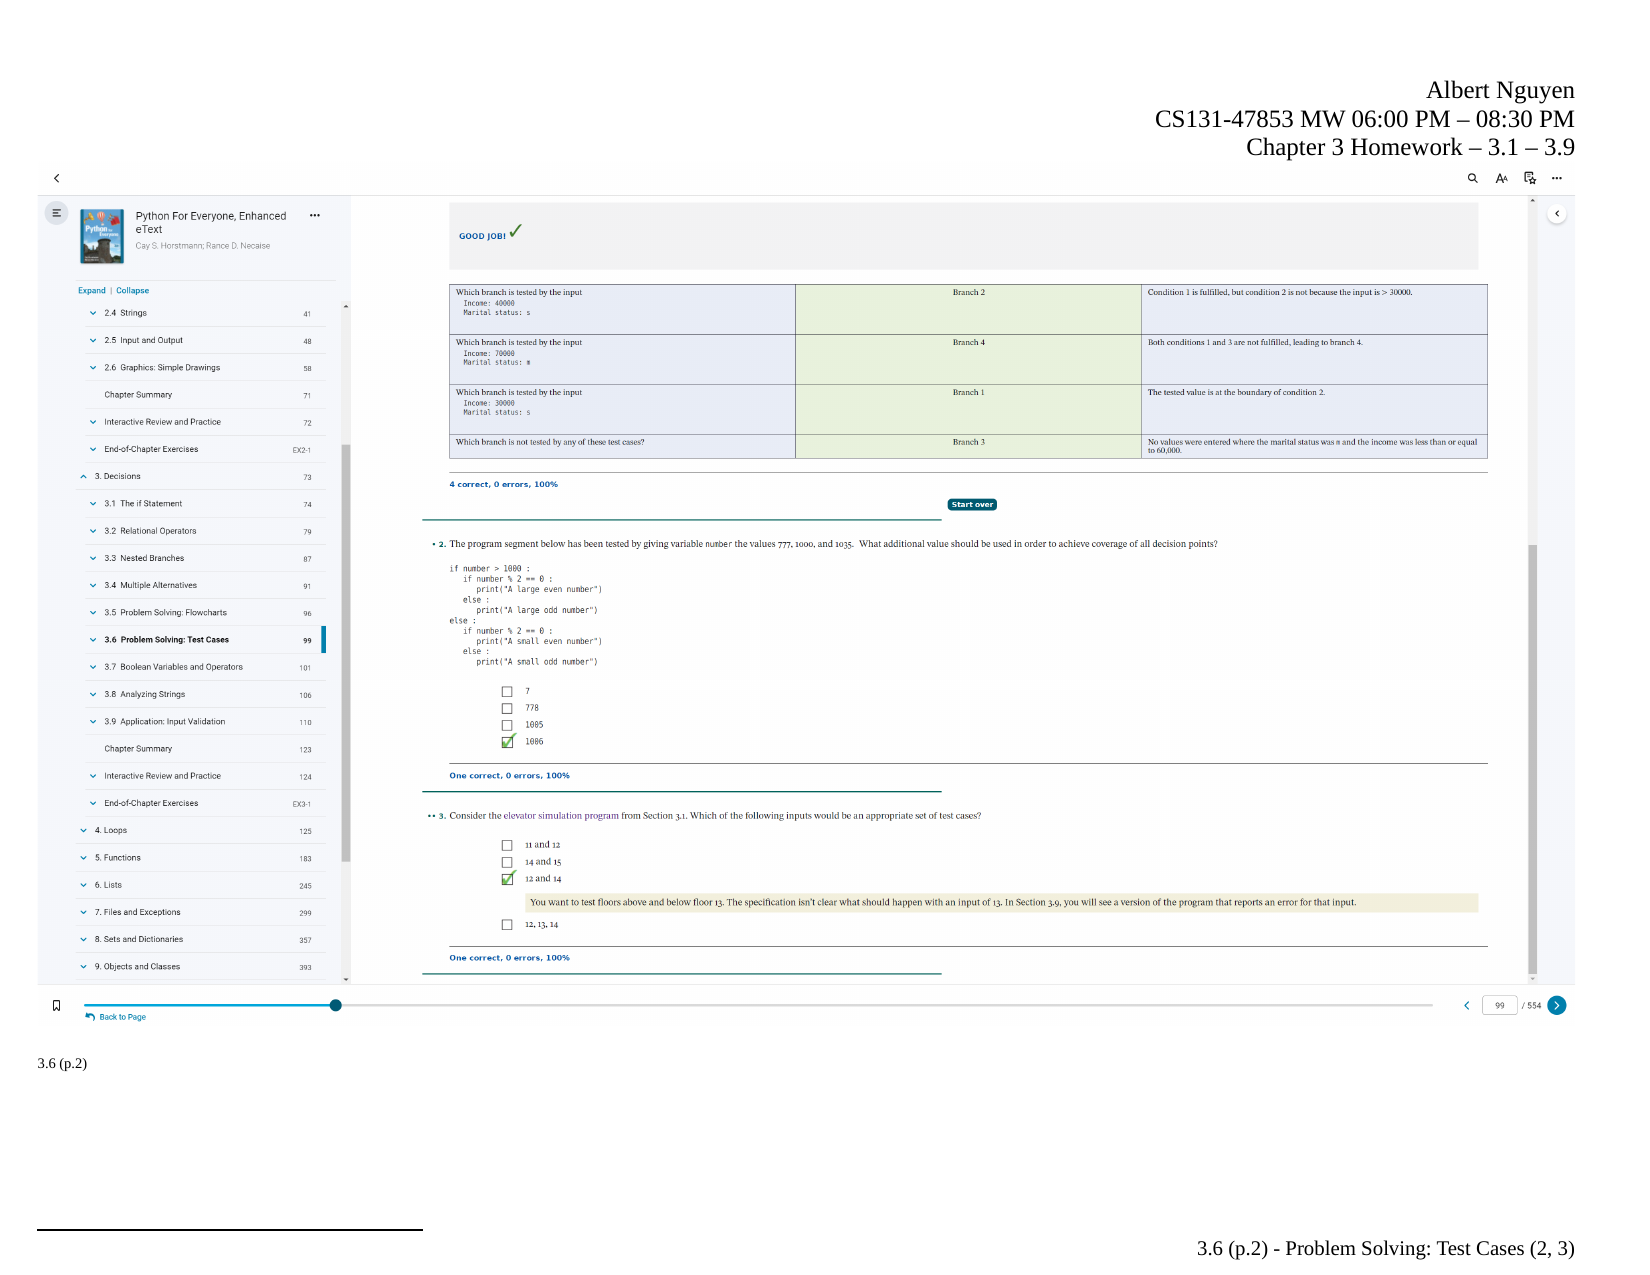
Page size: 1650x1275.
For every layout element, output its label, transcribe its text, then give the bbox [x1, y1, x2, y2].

picture [37, 161, 1575, 1026]
text - Problem Solving: Test Cases (2, 3) [37, 1236, 1575, 1260]
